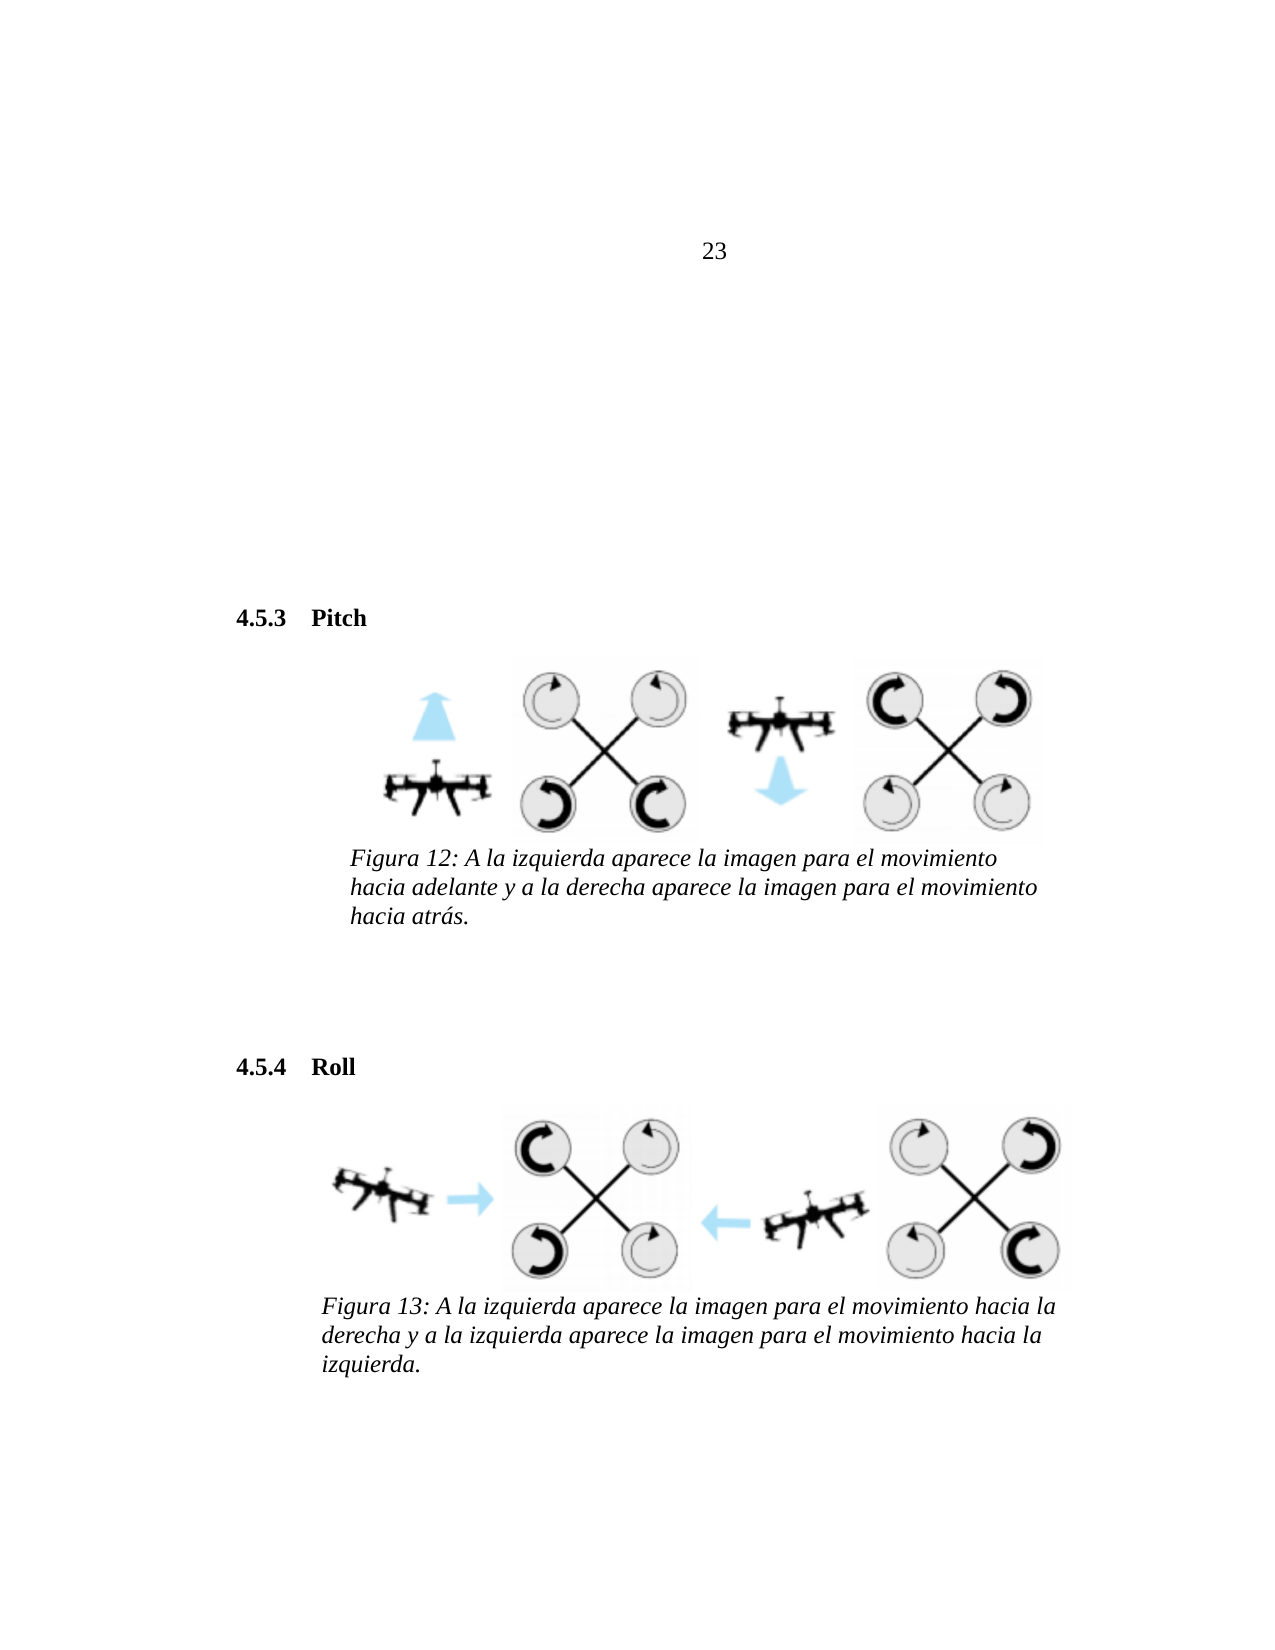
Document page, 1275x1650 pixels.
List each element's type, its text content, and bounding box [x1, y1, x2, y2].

picture [350, 657, 1044, 844]
text Figura 12: A la izquierda aparece la imagen para el movimiento hacia adelante y a la derecha aparece la imagen para el movimiento hacia atrás. [350, 844, 1043, 929]
picture [321, 1105, 1072, 1292]
subtitle Roll [236, 1052, 1157, 1081]
subtitle Pitch [236, 603, 1157, 632]
text Figura 13: A la izquierda aparece la imagen para el movimiento hacia la derecha y a la izquierda aparece la imagen para el movimiento hacia la izquierda. [321, 1292, 1072, 1378]
